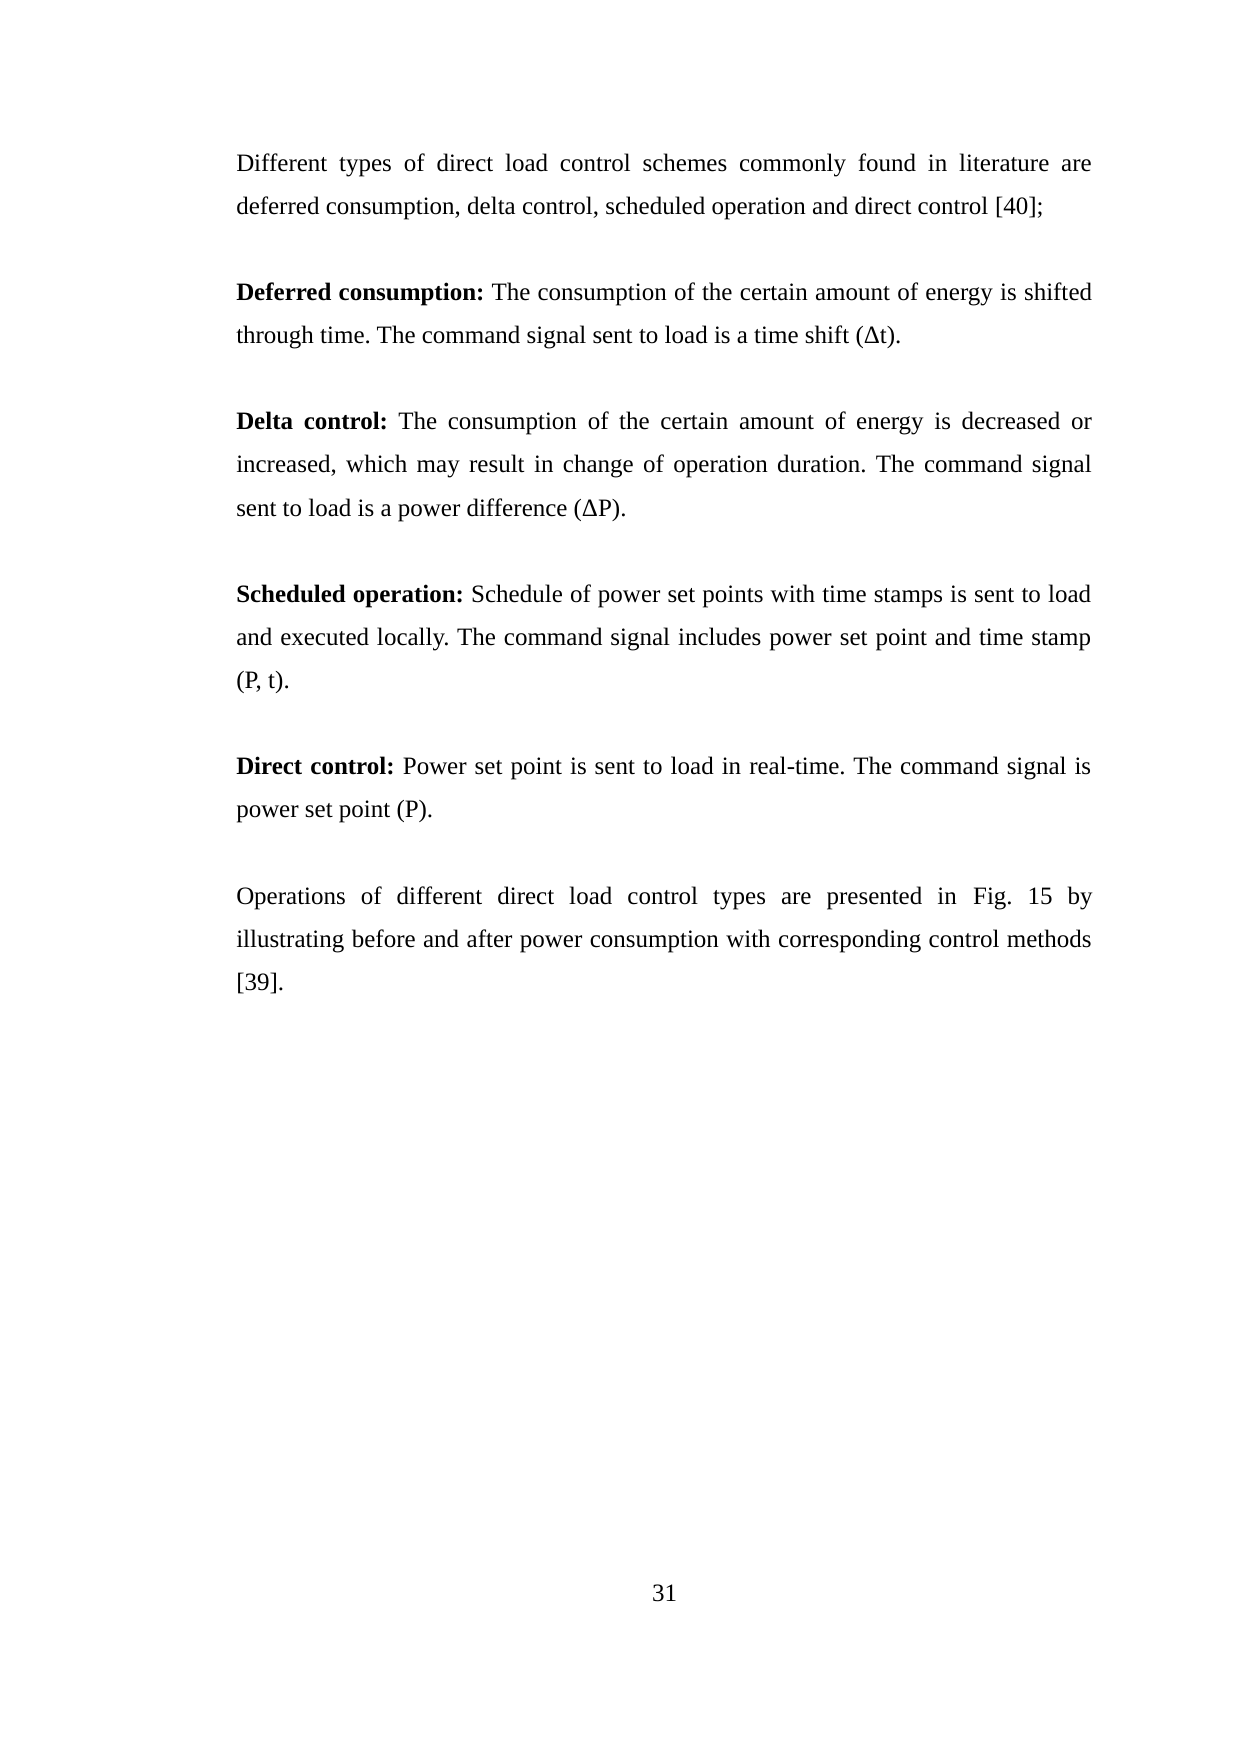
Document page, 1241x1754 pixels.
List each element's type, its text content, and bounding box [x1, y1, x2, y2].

text Operations of different direct load control types are presented in Fig. 15 by illustrating before and after power consumption with corresponding control methods [39]. [236, 881, 1093, 996]
text Delta control: The consumption of the certain amount of energy is decreased or increased, which may result in change of operation duration. The command signal sent to load is a power difference (ΔP). [236, 406, 1093, 521]
text Scheduled operation: Schedule of power set points with time stamps is sent to load and executed locally. The command signal includes power set point and time stamp (P, t). [236, 579, 1093, 694]
text Deferred consumption: The consumption of the certain amount of energy is shifted through time. The command signal sent to load is a time shift (Δt). [236, 277, 1093, 349]
text Different types of direct load control schemes commonly found in literature are deferred consumption, delta control, scheduled operation and direct control [40]; [236, 148, 1093, 219]
text Direct control: Power set point is sent to load in real-time. The command signal is power set point (P). [236, 751, 1093, 823]
